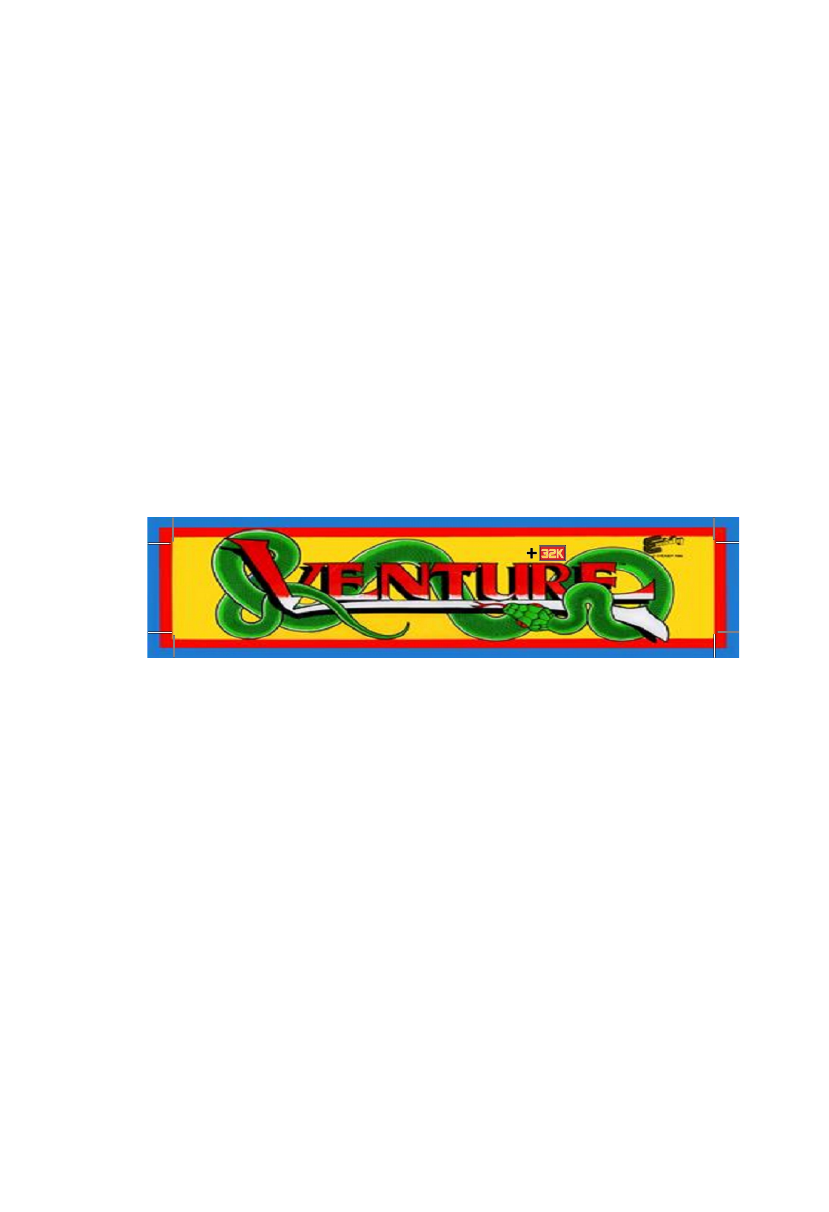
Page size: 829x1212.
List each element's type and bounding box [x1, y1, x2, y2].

picture [147, 517, 740, 658]
